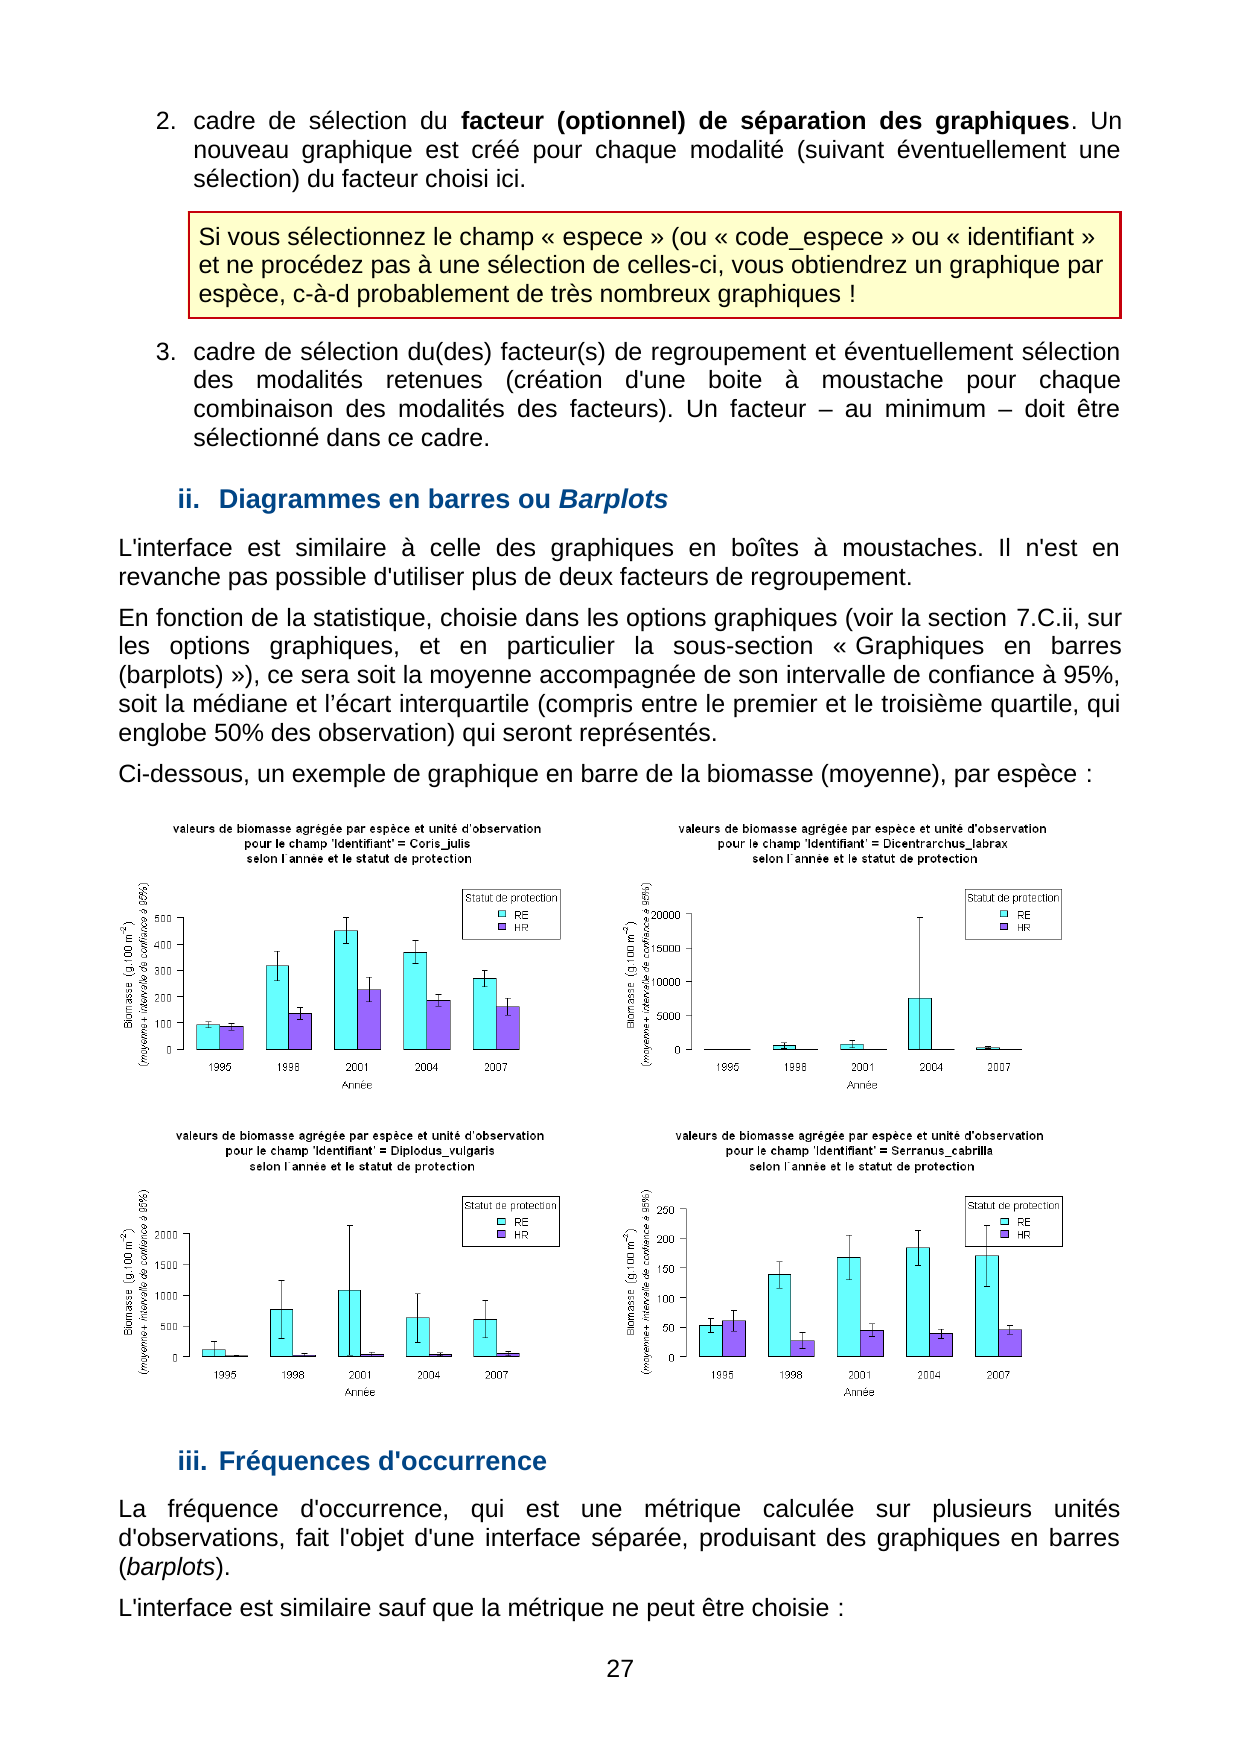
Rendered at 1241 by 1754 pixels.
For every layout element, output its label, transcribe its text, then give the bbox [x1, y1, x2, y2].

text La fréquence d'occurrence, qui est une métrique calculée sur plusieurs unités d'observations, fait l'objet d'une interface séparée, produisant des graphiques en barres (barplots). [118, 1494, 1122, 1581]
text L'interface est similaire à celle des graphiques en boîtes à moustaches. Il n'est en revanche pas possible d'utiliser plus de deux facteurs de regroupement. [118, 533, 1122, 590]
subtitle Diagrammes en barres ou Barplots [177, 483, 1122, 514]
subtitle Fréquences d'occurrence [177, 1445, 1122, 1476]
text En fonction de la statistique, choisie dans les options graphiques (voir la section 7.C.ii, sur les options graphiques, et en particulier la sous-section « Graphiques en barres (barplots) »), ce sera soit la moyenne accompagnée de son intervalle de confiance à 95%, soit la médiane et l’écart interquartile (compris entre le premier et le troisième quartile, qui englobe 50% des observation) qui seront représentés. [118, 603, 1122, 746]
list cadre de sélection du(des) facteur(s) de regroupement et éventuellement sélection des modalités retenues (création d'une boite à moustache pour chaque combinaison des modalités des facteurs). Un facteur – au minimum – doit être sélectionné dans ce cadre. [156, 337, 1122, 452]
text L'interface est similaire sauf que la métrique ne peut être choisie : [118, 1593, 1122, 1622]
text Si vous sélectionnez le champ « espece » (ou « code_espece » ou « identifiant » et ne procédez pas à une sélection de celles-ci, vous obtiendrez un graphique par espèce, c-à-d probablement de très nombreux graphiques ! [190, 213, 1119, 317]
picture [118, 800, 1123, 1414]
text Ci-dessous, un exemple de graphique en barre de la biomasse (moyenne), par espèce : [118, 759, 1122, 787]
list cadre de sélection du facteur (optionnel) de séparation des graphiques. Un nouveau graphique est créé pour chaque modalité (suivant éventuellement une sélection) du facteur choisi ici. [156, 106, 1122, 192]
